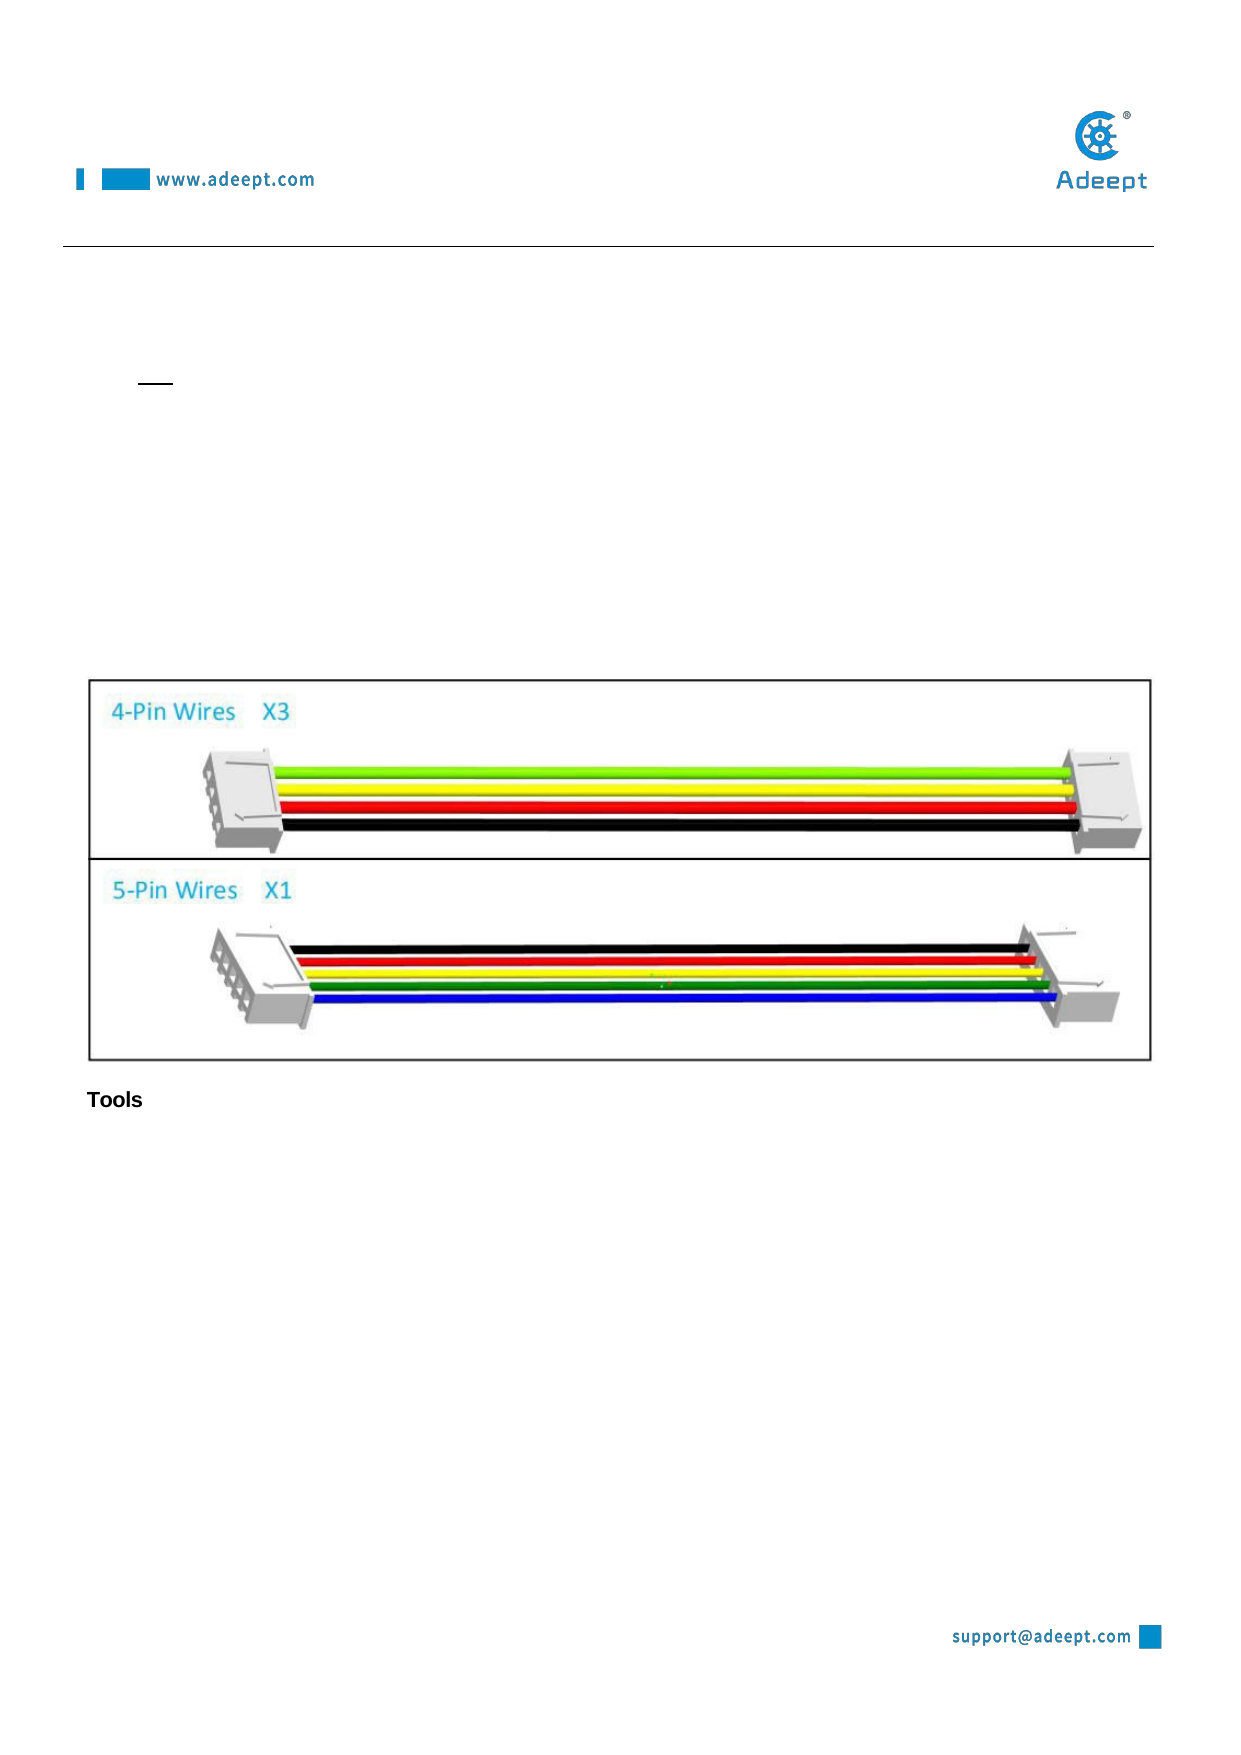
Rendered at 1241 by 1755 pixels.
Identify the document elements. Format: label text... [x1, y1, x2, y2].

text Tools [87, 1087, 1178, 1112]
